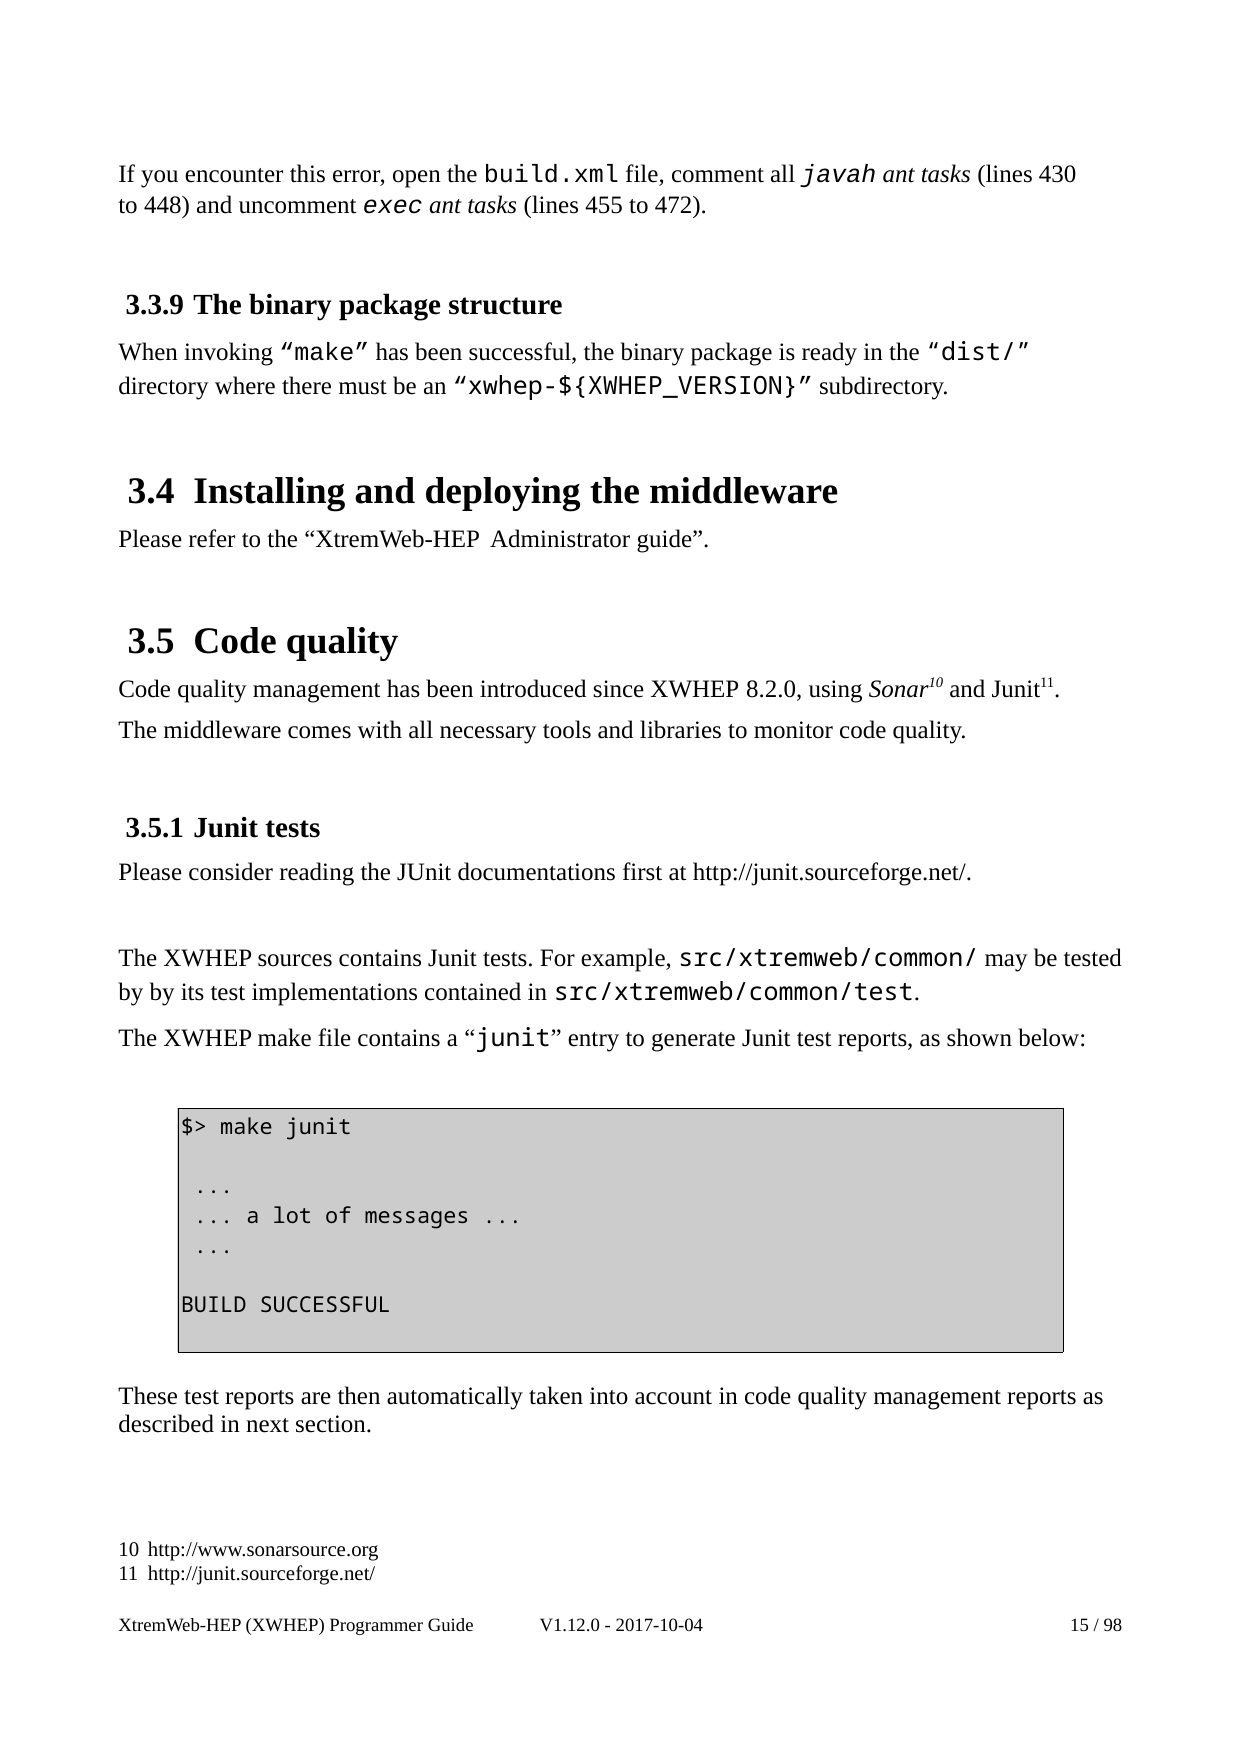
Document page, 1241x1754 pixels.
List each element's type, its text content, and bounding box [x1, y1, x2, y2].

text The XWHEP sources contains Junit tests. For example, src/xtremweb/common/ may be tested by by its test implementations contained in src/xtremweb/common/test. [118, 939, 1122, 1007]
text ... [179, 1227, 1063, 1257]
subtitle Junit tests [118, 811, 1122, 844]
text ... [179, 1167, 1063, 1197]
text Code quality management has been introduced since XWHEP 8.2.0, using Sonar and Junit. [118, 674, 1122, 703]
text http://junit.sourceforge.net/ [118, 1561, 1122, 1585]
subtitle Code quality [118, 619, 1122, 662]
text $> make junit [179, 1109, 1063, 1137]
text ... a lot of messages ... [179, 1197, 1063, 1227]
subtitle The binary package structure [118, 287, 1122, 321]
text Please consider reading the JUnit documentations first at http://junit.sourceforge.net/. [118, 857, 1122, 885]
text These test reports are then automatically taken into account in code quality management reports as described in next section. [118, 1381, 1122, 1438]
text Please refer to the “XtremWeb-HEP Administrator guide”. [118, 524, 1122, 552]
text The XWHEP make file contains a “junit” entry to generate Junit test reports, as shown below: [118, 1020, 1122, 1054]
text http://www.sonarsource.org [118, 1537, 1122, 1561]
text When invoking “make” has been successful, the binary package is ready in the “dist/” directory where there must be an “xwhep-${XWHEP_VERSION}” subdirectory. [118, 333, 1122, 402]
text BUILD SUCCESSFUL [179, 1286, 1063, 1316]
subtitle Installing and deploying the middleware [118, 468, 1122, 511]
text The middleware comes with all necessary tools and libraries to monitor code quality. [118, 716, 1122, 744]
text If you encounter this error, open the build.xml file, comment all javah ant tasks (lines 430 to 448) and uncomment exec ant tasks (lines 455 to 472). [118, 159, 1122, 221]
